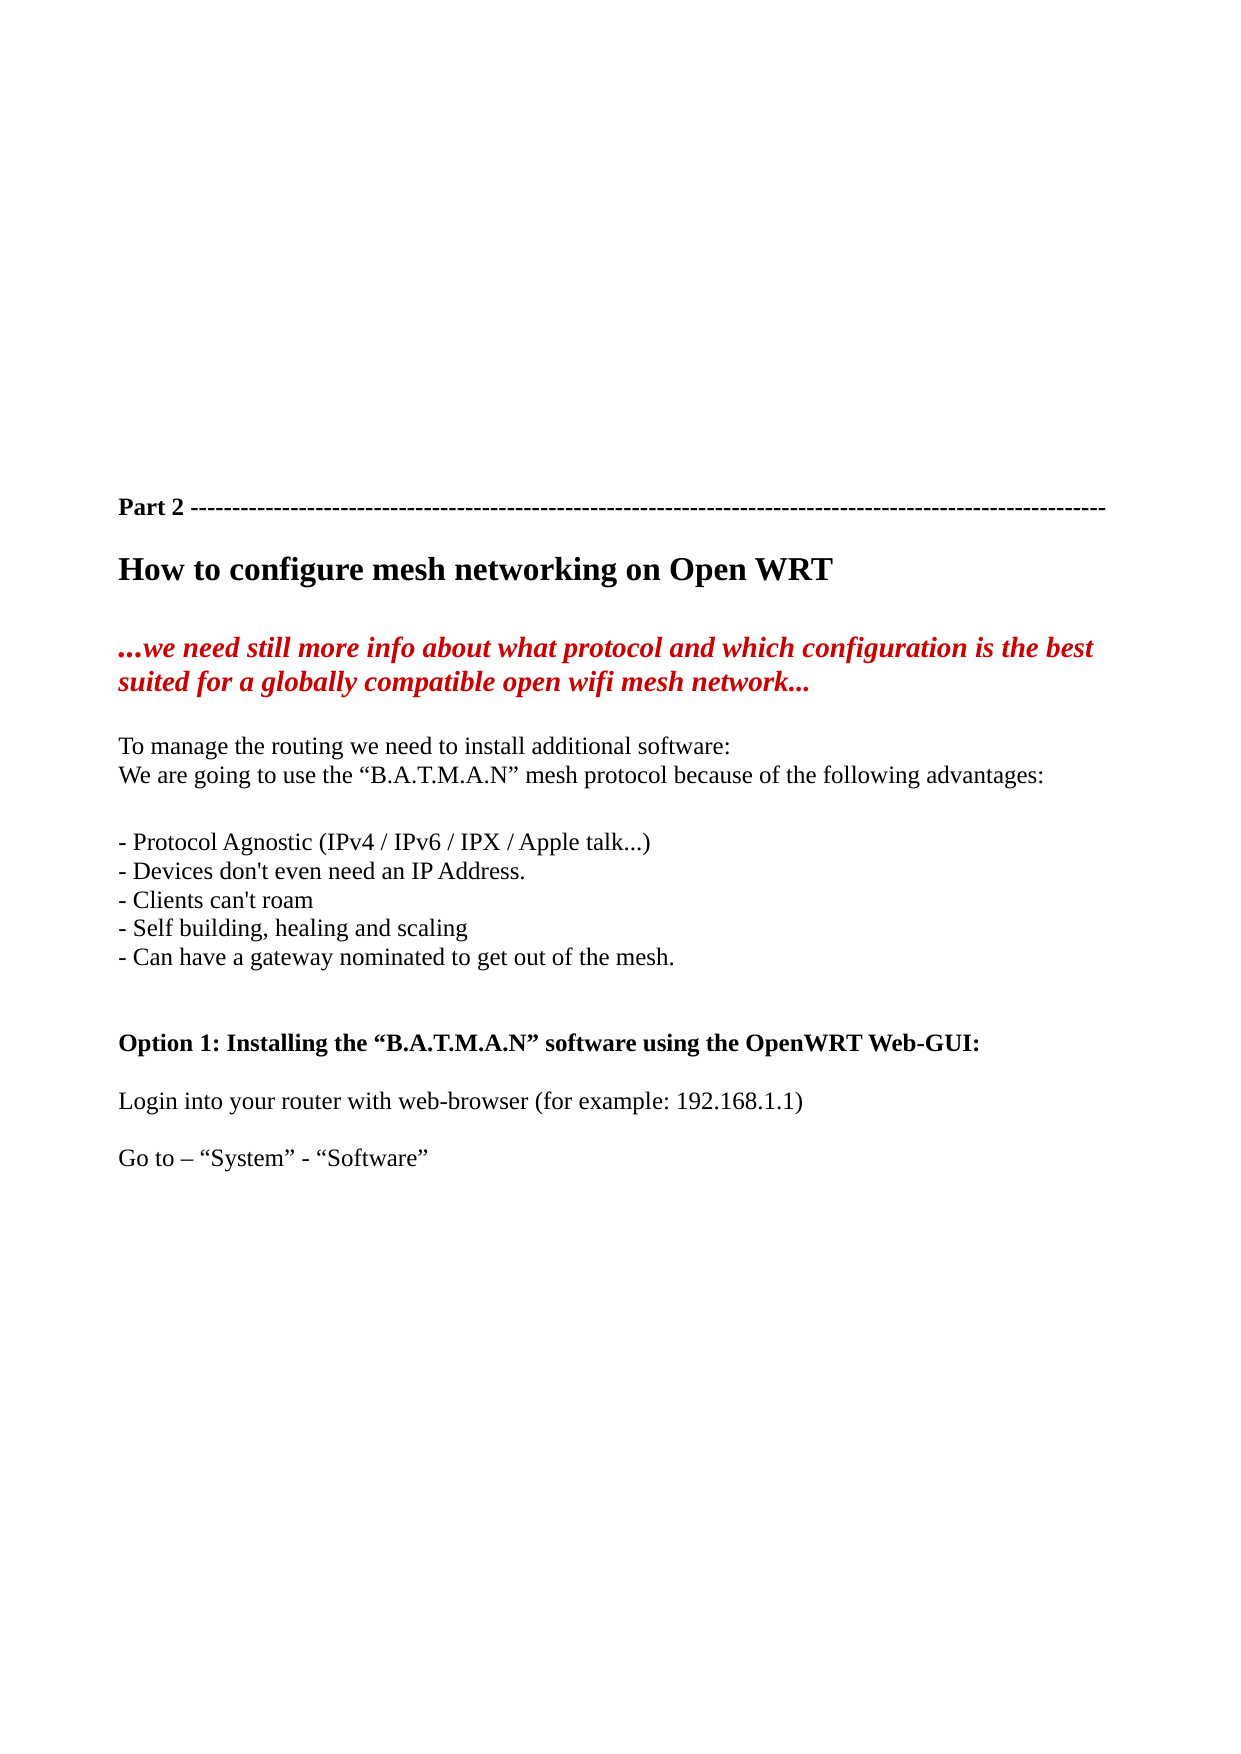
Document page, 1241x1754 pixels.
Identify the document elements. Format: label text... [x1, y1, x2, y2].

text - Devices don't even need an IP Address. [118, 856, 1122, 885]
text - Protocol Agnostic (IPv4 / IPv6 / IPX / Apple talk...) [118, 827, 1122, 856]
text We are going to use the “B.A.T.M.A.N” mesh protocol because of the following advantages: [118, 760, 1122, 789]
text - Self building, healing and scaling [118, 913, 1122, 942]
text - Can have a gateway nominated to get out of the mesh. [118, 942, 1122, 971]
text Login into your router with web-browser (for example: 192.168.1.1) [118, 1086, 1122, 1115]
text To manage the routing we need to install additional software: [118, 731, 1122, 760]
text Option 1: Installing the “B.A.T.M.A.N” software using the OpenWRT Web-GUI: [118, 1028, 1122, 1057]
text - Clients can't roam [118, 885, 1122, 913]
text Part 2 -------------------------------------------------------------------------------------------------------------- [118, 492, 1122, 521]
text How to configure mesh networking on Open WRT ...we need still more info about what protocol and which configuration is the best suited for a globally compatible open wifi mesh network... [118, 549, 1122, 698]
text Go to – “System” - “Software” [118, 1143, 1122, 1172]
